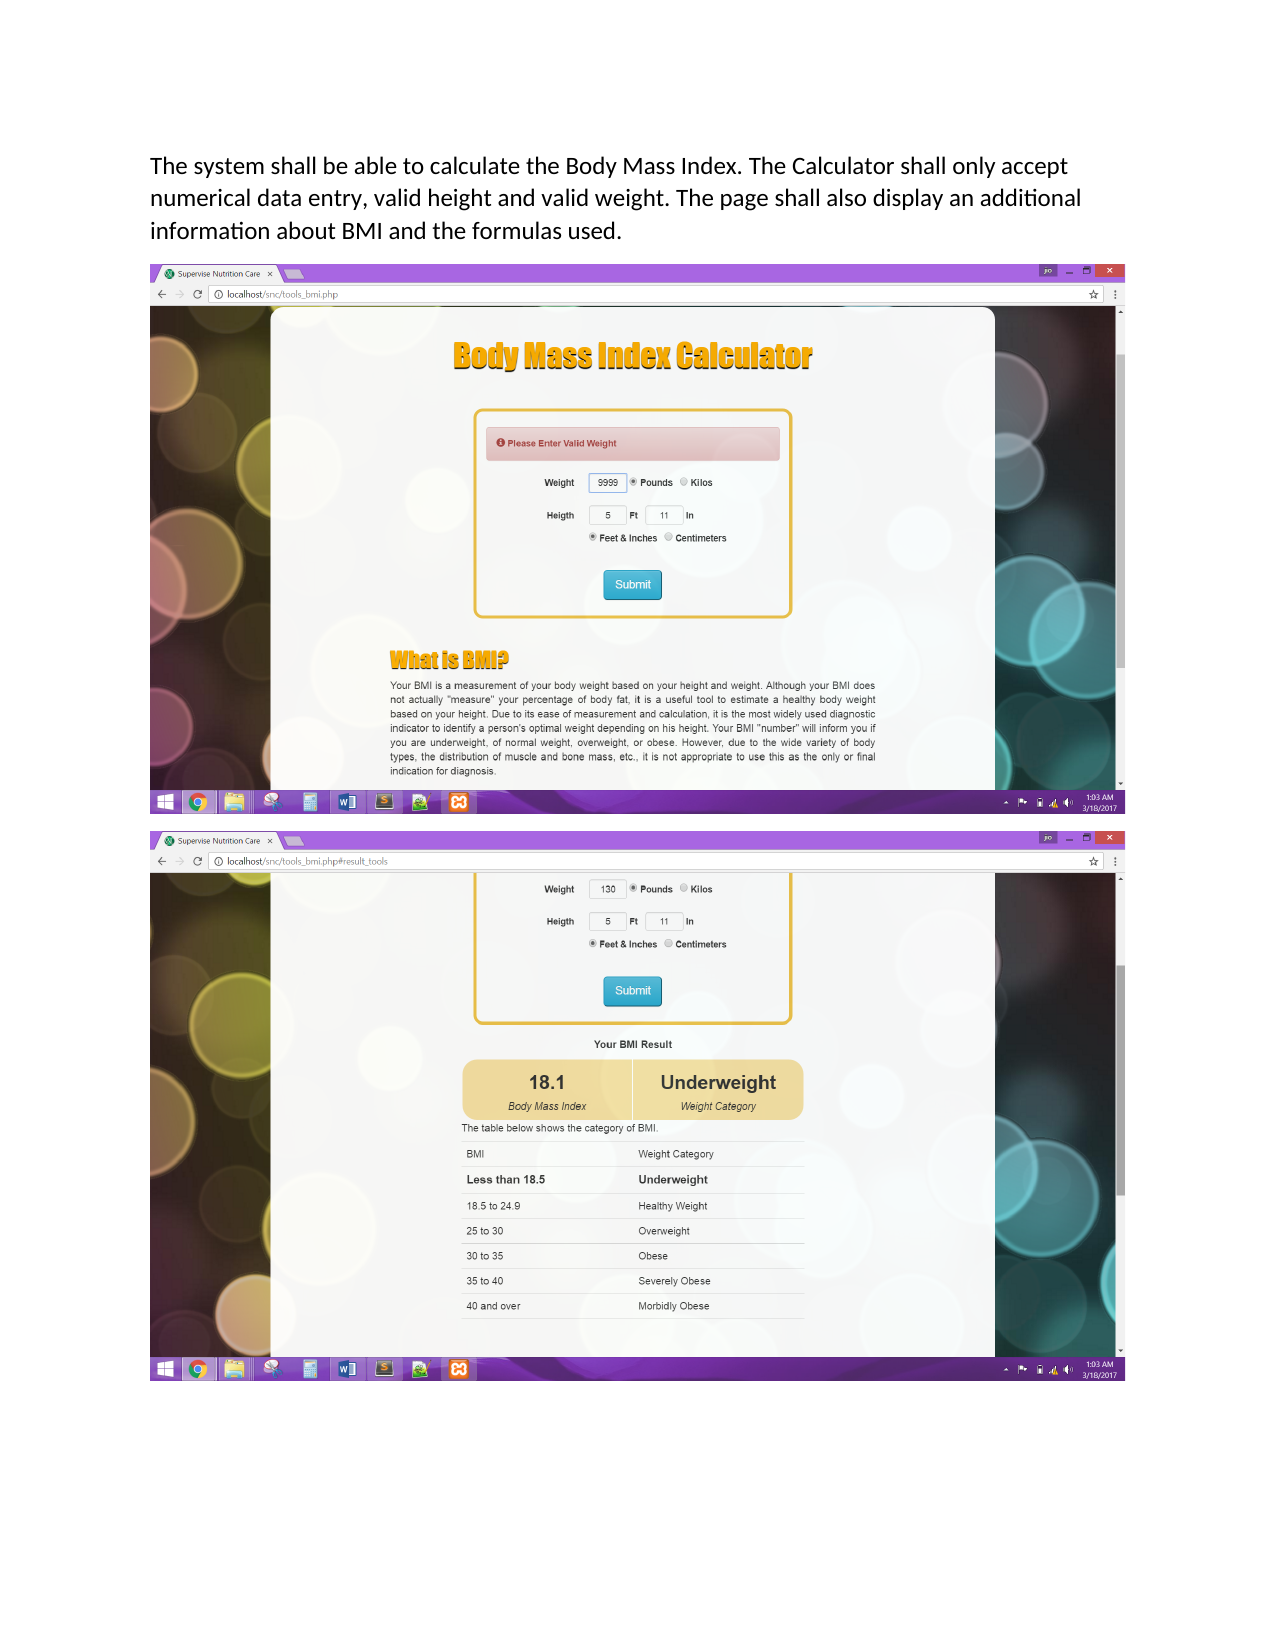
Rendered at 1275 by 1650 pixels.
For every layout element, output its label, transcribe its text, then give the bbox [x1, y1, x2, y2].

text The system shall be able to calculate the Body Mass Index. The Calculator shall only accept numerical data entry, valid height and valid weight. The page shall also display an additional information about BMI and the formulas used. [150, 150, 1125, 246]
